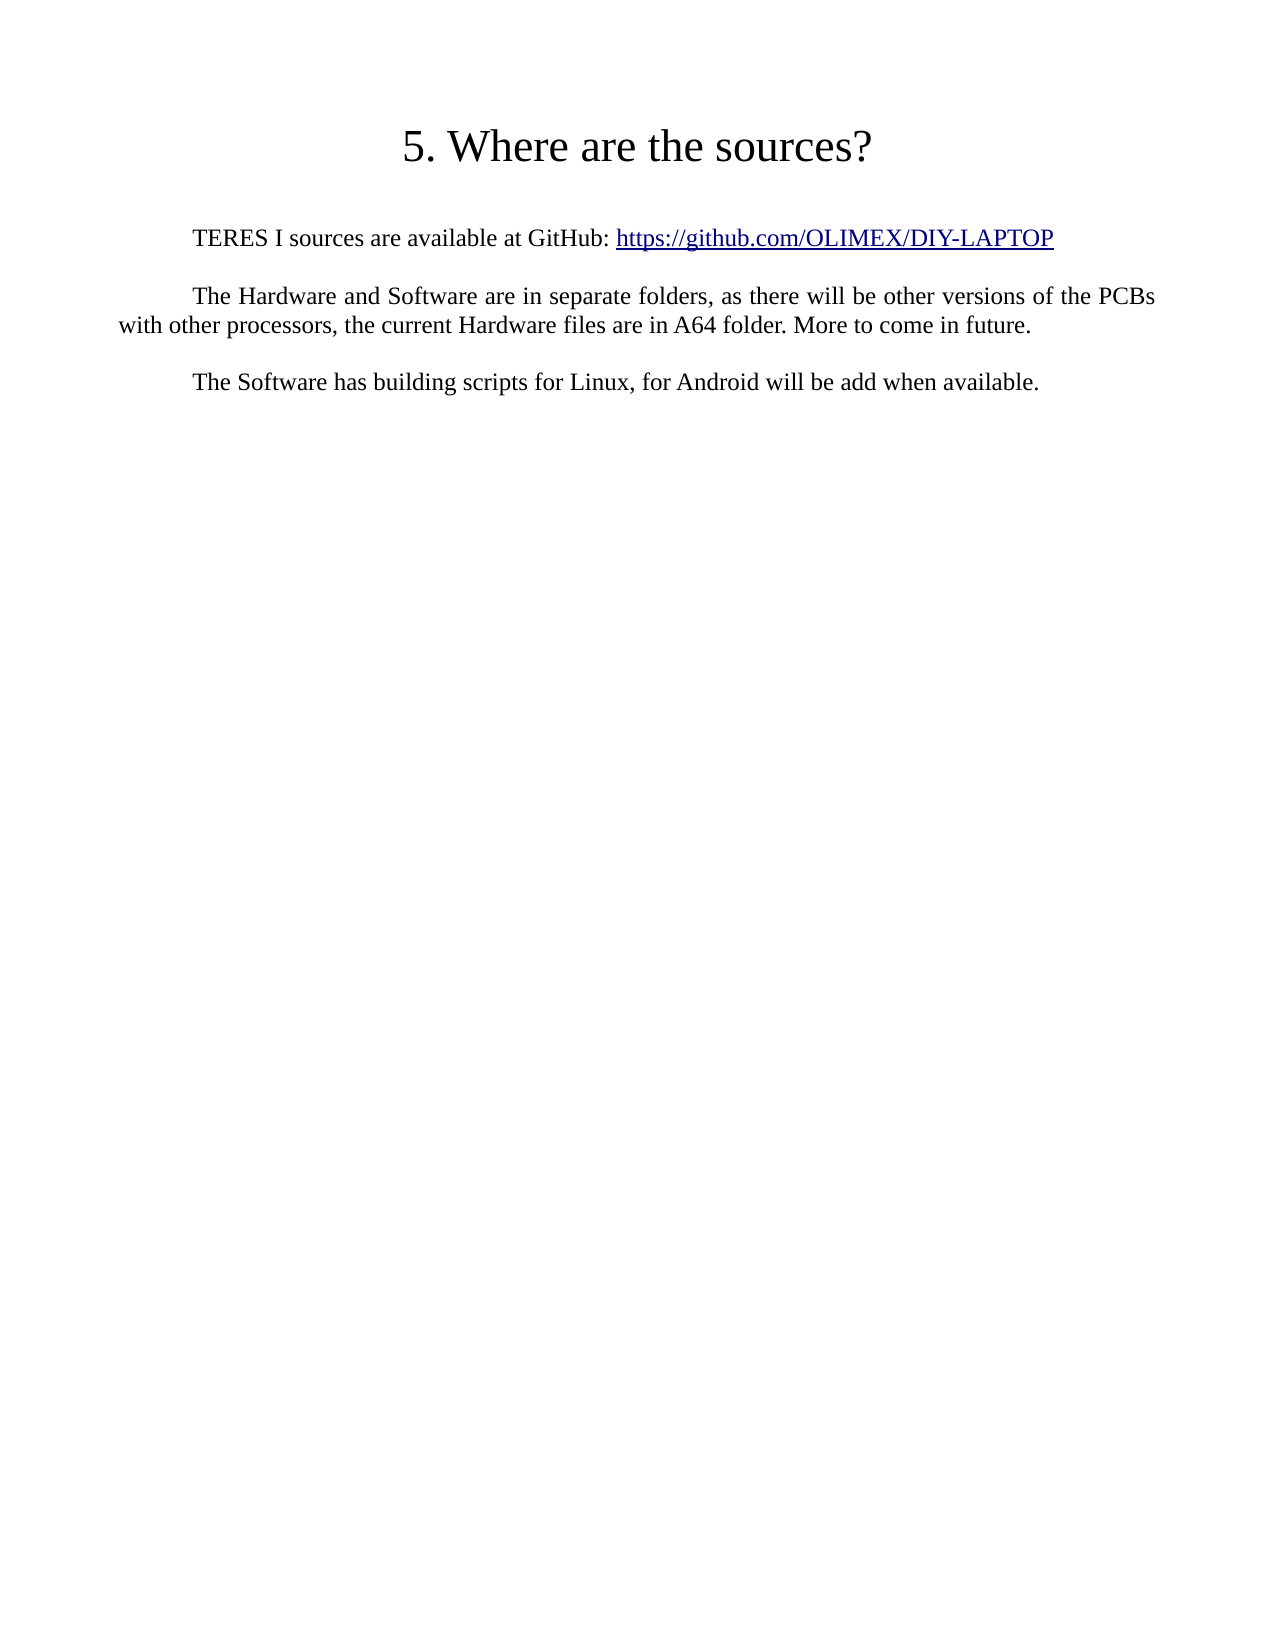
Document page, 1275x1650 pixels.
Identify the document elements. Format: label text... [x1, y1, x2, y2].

text TERES I sources are available at GitHub: https://github.com/OLIMEX/DIY-LAPTOP [118, 223, 1157, 252]
text 5. Where are the sources? [118, 118, 1157, 171]
text The Software has building scripts for Linux, for Android will be add when available. [118, 367, 1157, 396]
text The Hardware and Software are in separate folders, as there will be other versions of the PCBs with other processors, the current Hardware files are in A64 folder. More to come in future. [118, 281, 1157, 338]
